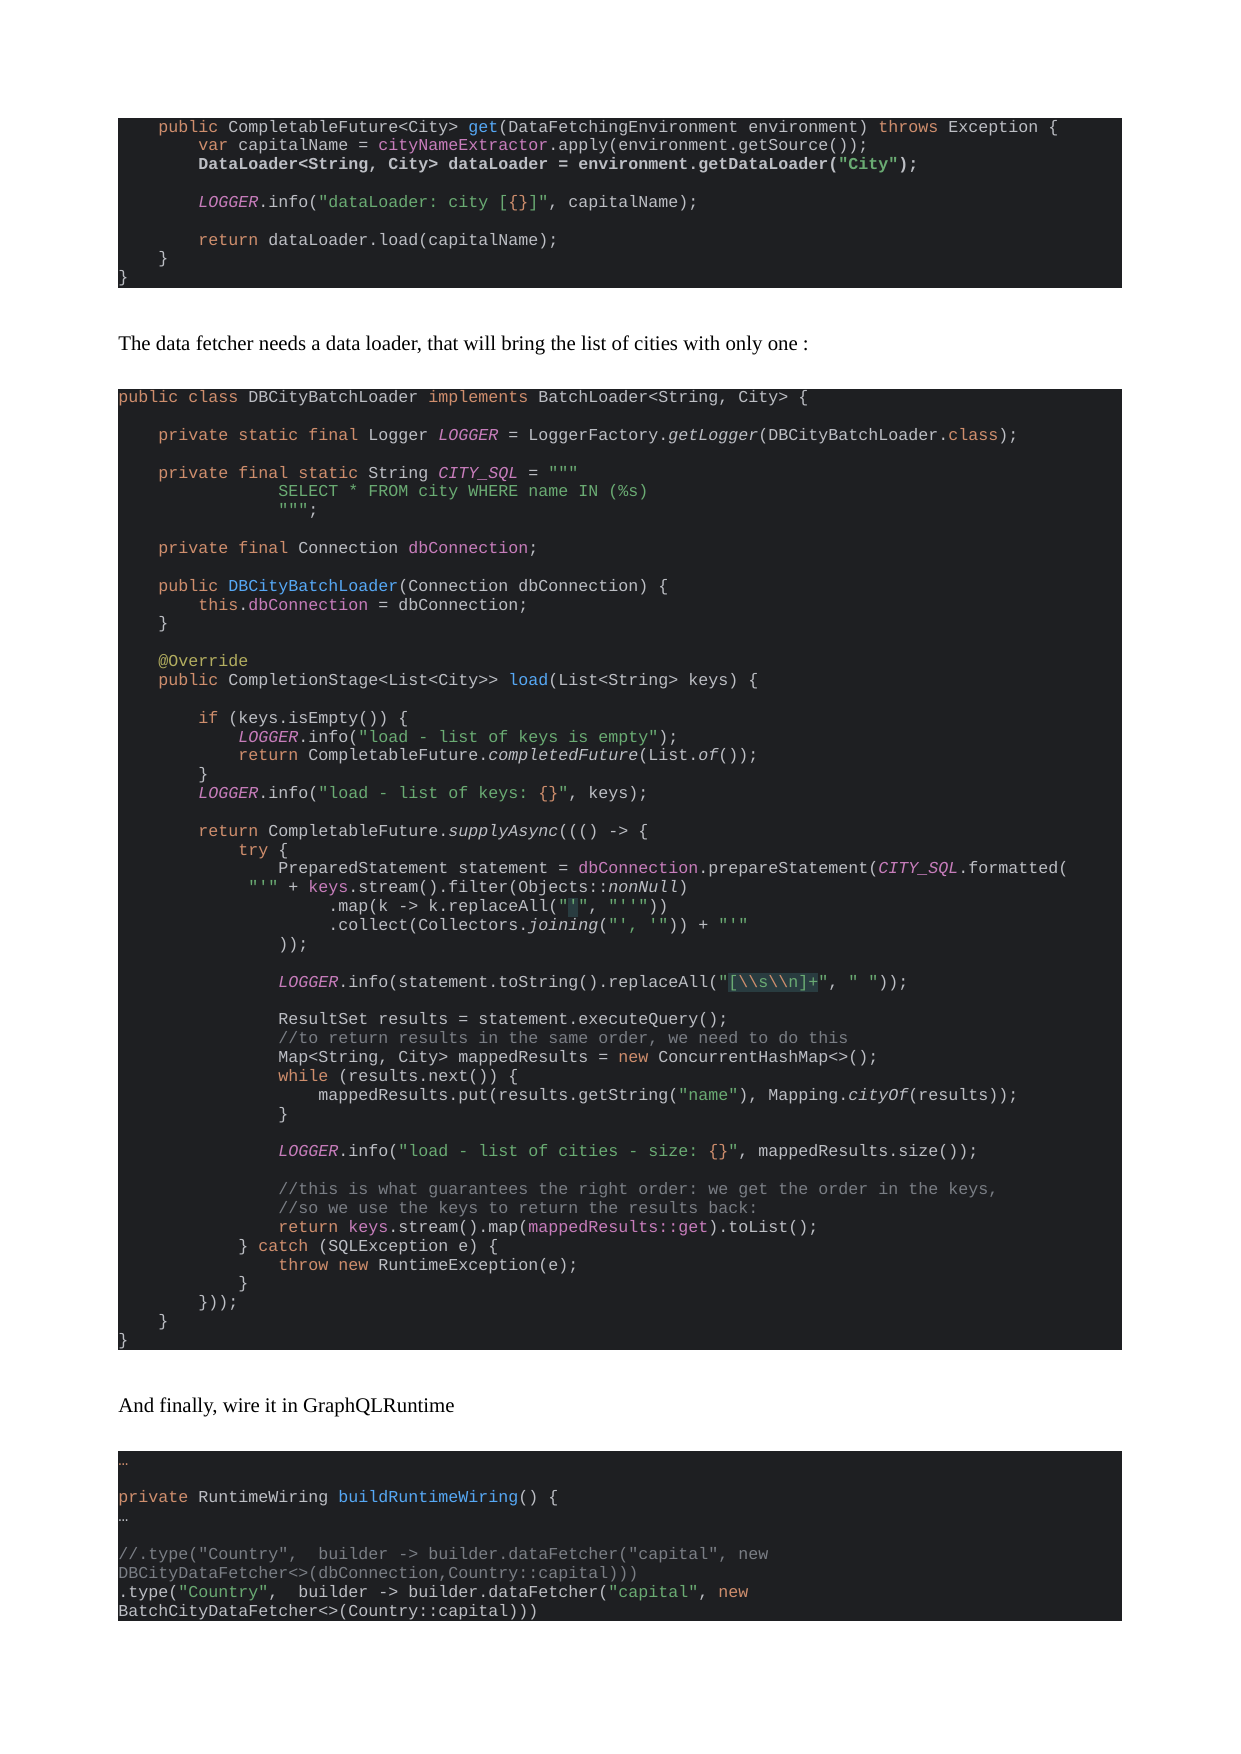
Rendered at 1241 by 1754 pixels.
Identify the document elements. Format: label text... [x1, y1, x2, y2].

text The data fetcher needs a data loader, that will bring the list of cities with only one : [118, 330, 1122, 354]
text public CompletableFuture<City> get(DataFetchingEnvironment environment) throws Exception { var capitalName = cityNameExtractor.apply(environment.getSource()); DataLoader<String, City> dataLoader = environment.getDataLoader("City"); LOGGER.info("dataLoader: city [{}]", capitalName); return dataLoader.load(capitalName); } } [118, 118, 1122, 288]
text … [118, 1451, 1122, 1470]
text And finally, wire it in GraphQLRuntime [118, 1393, 1122, 1417]
text public class DBCityBatchLoader implements BatchLoader<String, City> { private static final Logger LOGGER = LoggerFactory.getLogger(DBCityBatchLoader.class); private final static String CITY_SQL = """ SELECT * FROM city WHERE name IN (%s) """; private final Connection dbConnection; public DBCityBatchLoader(Connection dbConnection) { this.dbConnection = dbConnection; } @Override public CompletionStage<List<City>> load(List<String> keys) { if (keys.isEmpty()) { LOGGER.info("load - list of keys is empty"); return CompletableFuture.completedFuture(List.of()); } LOGGER.info("load - list of keys: {}", keys); return CompletableFuture.supplyAsync((() -> { try { PreparedStatement statement = dbConnection.prepareStatement(CITY_SQL.formatted( "'" + keys.stream().filter(Objects::nonNull) .map(k -> k.replaceAll("'", "''")) .collect(Collectors.joining("', '")) + "'" )); LOGGER.info(statement.toString().replaceAll("[\\s\\n]+", " ")); ResultSet results = statement.executeQuery(); //to return results in the same order, we need to do this Map<String, City> mappedResults = new ConcurrentHashMap<>(); while (results.next()) { mappedResults.put(results.getString("name"), Mapping.cityOf(results)); } LOGGER.info("load - list of cities - size: {}", mappedResults.size()); //this is what guarantees the right order: we get the order in the keys, //so we use the keys to return the results back: return keys.stream().map(mappedResults::get).toList(); } catch (SQLException e) { throw new RuntimeException(e); } })); } } [118, 389, 1122, 1350]
text //.type("Country", builder -> builder.dataFetcher("capital", new DBCityDataFetcher<>(dbConnection,Country::capital))) .type("Country", builder -> builder.dataFetcher("capital", new BatchCityDataFetcher<>(Country::capital))) [118, 1546, 1122, 1621]
text … [118, 1508, 1122, 1527]
text private RuntimeWiring buildRuntimeWiring() { [118, 1489, 1122, 1508]
